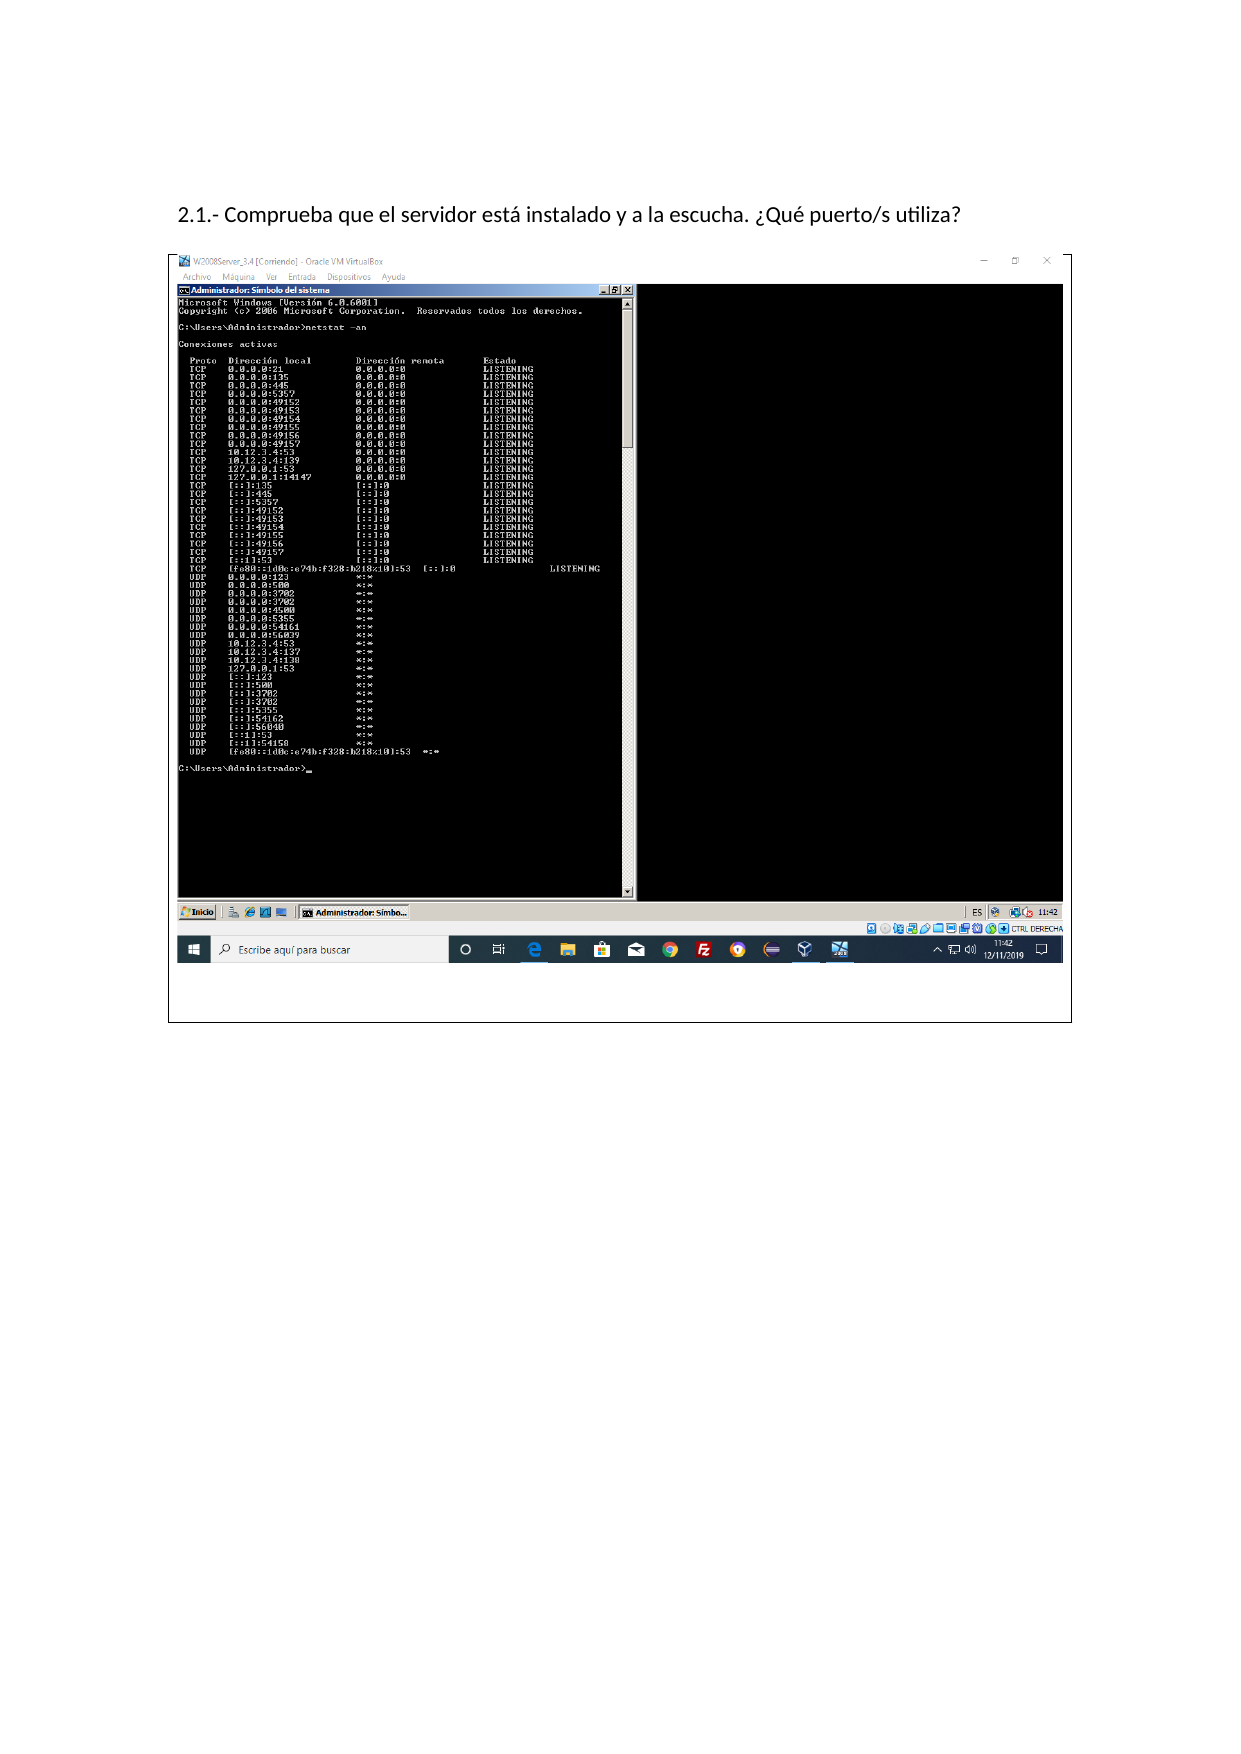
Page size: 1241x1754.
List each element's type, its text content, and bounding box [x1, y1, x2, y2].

text 2.1.- Comprueba que el servidor está instalado y a la escucha. ¿Qué puerto/s utiliza? [177, 201, 1063, 229]
picture [177, 253, 1063, 963]
